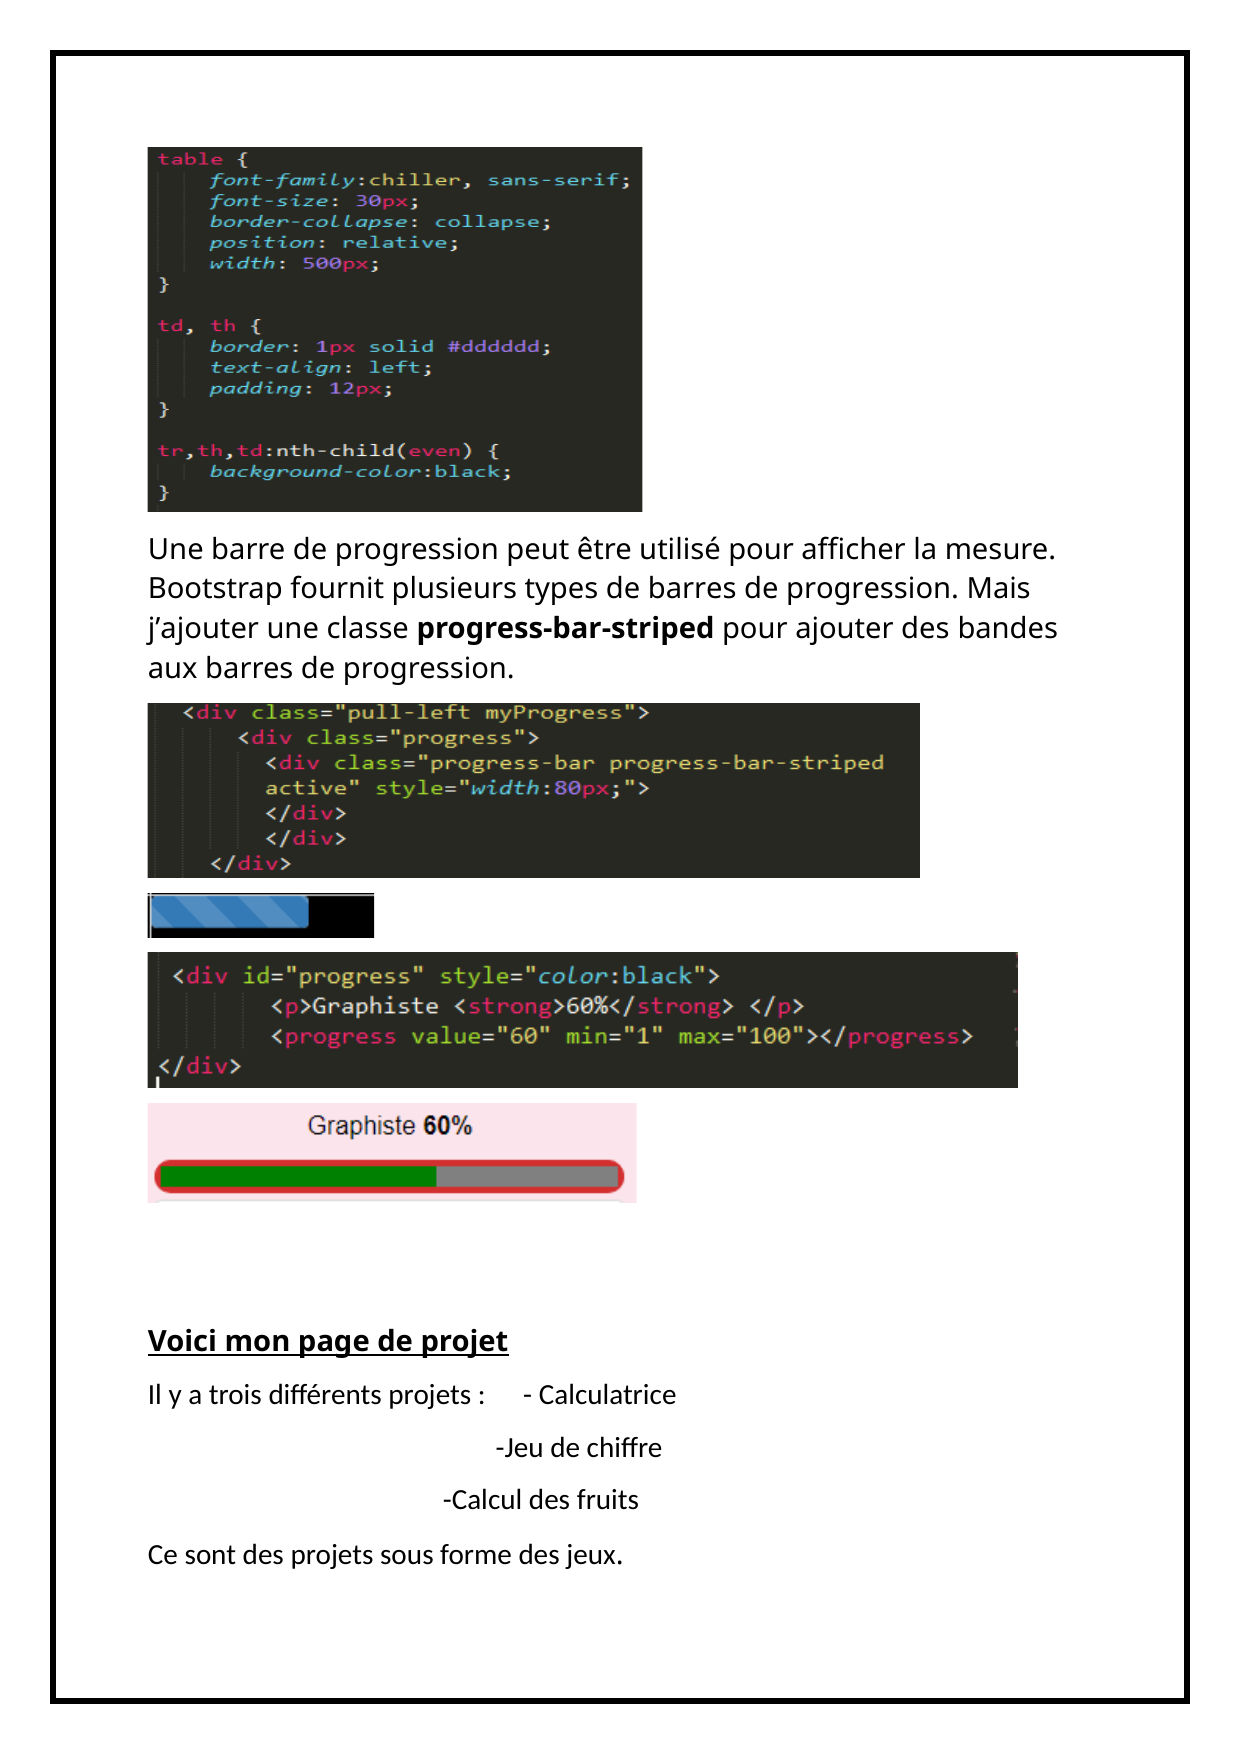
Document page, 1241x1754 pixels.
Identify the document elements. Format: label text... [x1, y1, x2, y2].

text Une barre de progression peut être utilisé pour afficher la mesure. Bootstrap fournit plusieurs types de barres de progression. Mais j’ajouter une classe progress-bar-striped pour ajouter des bandes aux barres de progression. [148, 528, 1093, 687]
text Voici mon page de projet [148, 1320, 1093, 1360]
text Il y a trois différents projets : - Calculatrice [148, 1376, 1093, 1412]
text -Calcul des fruits [148, 1481, 1093, 1517]
text Ce sont des projets sous forme des jeux. [148, 1533, 1093, 1573]
text -Jeu de chiffre [148, 1429, 1093, 1464]
